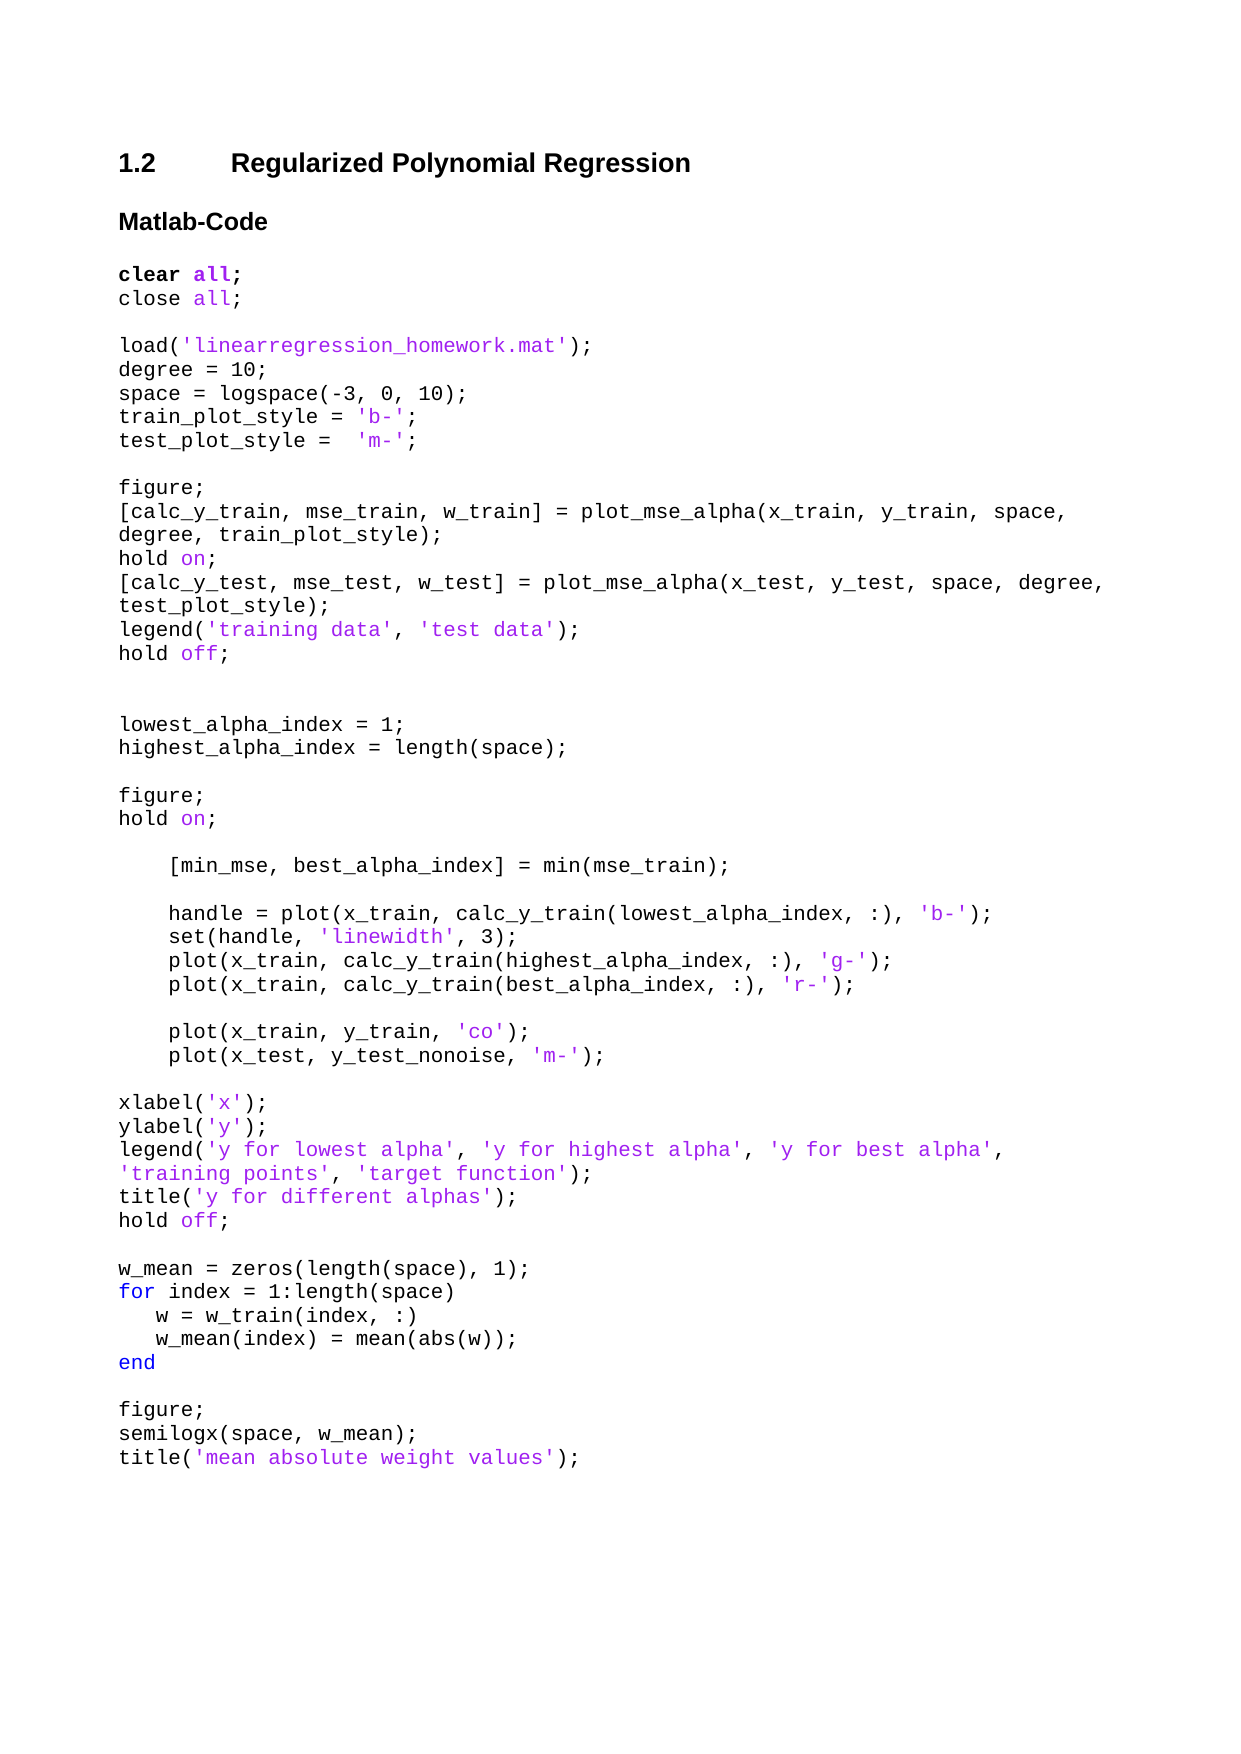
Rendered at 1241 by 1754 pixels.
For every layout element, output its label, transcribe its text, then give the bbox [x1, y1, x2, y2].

text [calc_y_test, mse_test, w_test] = plot_mse_alpha(x_test, y_test, space, degree, test_plot_style); [118, 572, 1122, 619]
text figure; [118, 784, 1122, 808]
text handle = plot(x_train, calc_y_train(lowest_alpha_index, :), 'b-'); [118, 903, 1122, 926]
text hold on; [118, 808, 1122, 832]
text plot(x_train, y_train, 'co'); [118, 1021, 1122, 1045]
text xlabel('x'); [118, 1092, 1122, 1116]
text train_plot_style = 'b-'; [118, 406, 1122, 430]
text hold off; [118, 643, 1122, 666]
text load('linearregression_homework.mat'); [118, 335, 1122, 359]
text plot(x_train, calc_y_train(best_alpha_index, :), 'r-'); [118, 974, 1122, 997]
text plot(x_train, calc_y_train(highest_alpha_index, :), 'g-'); [118, 950, 1122, 974]
text Matlab-Code [118, 207, 1122, 236]
text title('mean absolute weight values'); [118, 1447, 1122, 1470]
text [calc_y_train, mse_train, w_train] = plot_mse_alpha(x_train, y_train, space, degree, train_plot_style); [118, 501, 1122, 548]
text for index = 1:length(space) [118, 1281, 1122, 1305]
text ylabel('y'); [118, 1116, 1122, 1139]
text hold off; [118, 1210, 1122, 1234]
text end [118, 1352, 1122, 1376]
text figure; [118, 1399, 1122, 1423]
text clear all; [118, 264, 1122, 288]
list Regularized Polynomial Regression [118, 147, 1122, 178]
text [min_mse, best_alpha_index] = min(mse_train); [118, 856, 1122, 879]
text close all; [118, 288, 1122, 312]
text w_mean = zeros(length(space), 1); [118, 1257, 1122, 1281]
text space = logspace(-3, 0, 10); [118, 383, 1122, 406]
text figure; [118, 477, 1122, 501]
text w_mean(index) = mean(abs(w)); [118, 1328, 1122, 1352]
text w = w_train(index, :) [118, 1305, 1122, 1328]
text degree = 10; [118, 359, 1122, 383]
text legend('training data', 'test data'); [118, 619, 1122, 643]
text test_plot_style = 'm-'; [118, 430, 1122, 453]
text hold on; [118, 548, 1122, 572]
text lowest_alpha_index = 1; [118, 714, 1122, 737]
text plot(x_test, y_test_nonoise, 'm-'); [118, 1045, 1122, 1068]
text set(handle, 'linewidth', 3); [118, 926, 1122, 950]
text title('y for different alphas'); [118, 1187, 1122, 1210]
text highest_alpha_index = length(space); [118, 737, 1122, 761]
text legend('y for lowest alpha', 'y for highest alpha', 'y for best alpha', 'training points', 'target function'); [118, 1139, 1122, 1187]
text semilogx(space, w_mean); [118, 1423, 1122, 1447]
